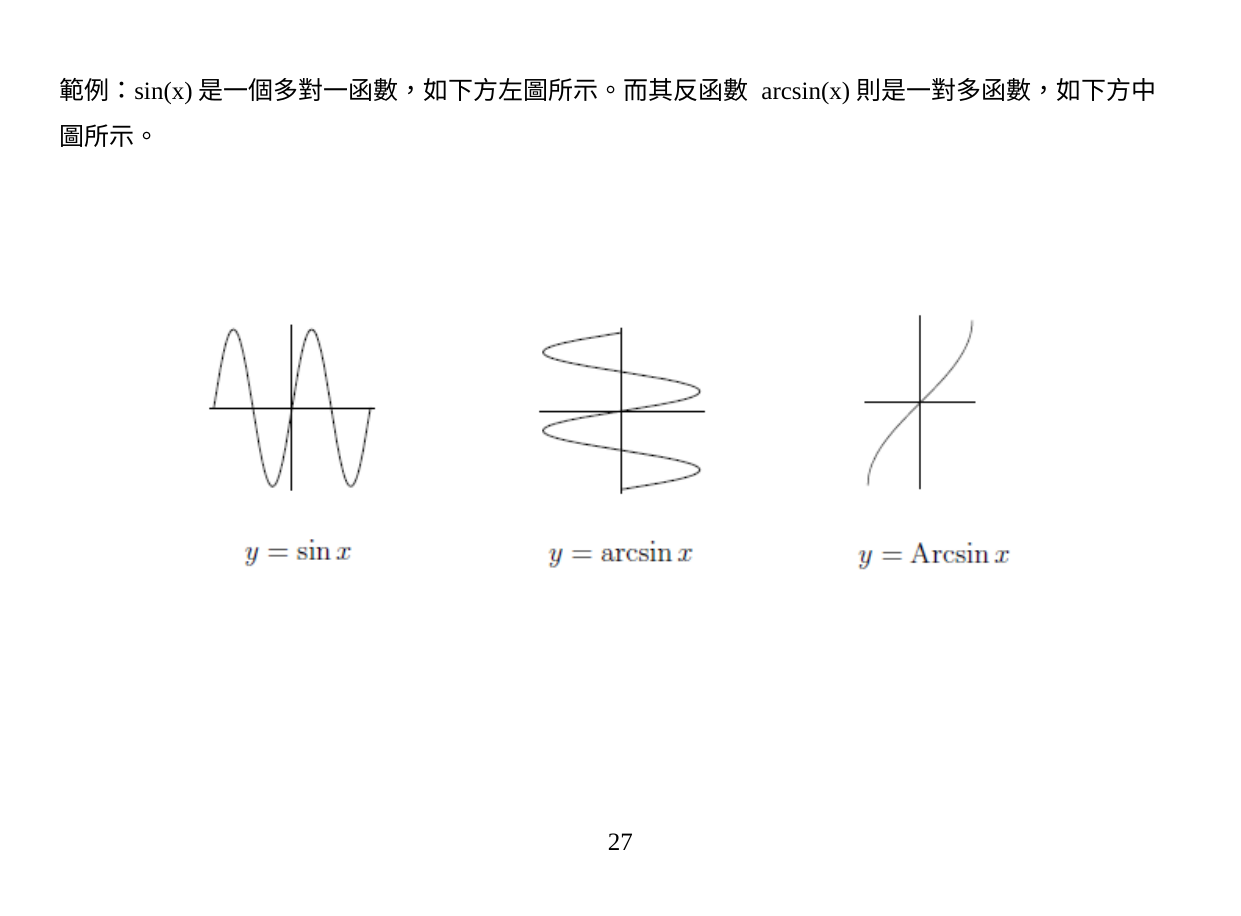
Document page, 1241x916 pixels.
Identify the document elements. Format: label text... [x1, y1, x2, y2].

text 範例：sin(x) 是一個多對一函數，如下方左圖所示。而其反函數 arcsin(x) 則是一對多函數，如下方中圖所示。 [59, 71, 1181, 152]
picture [197, 292, 1043, 596]
